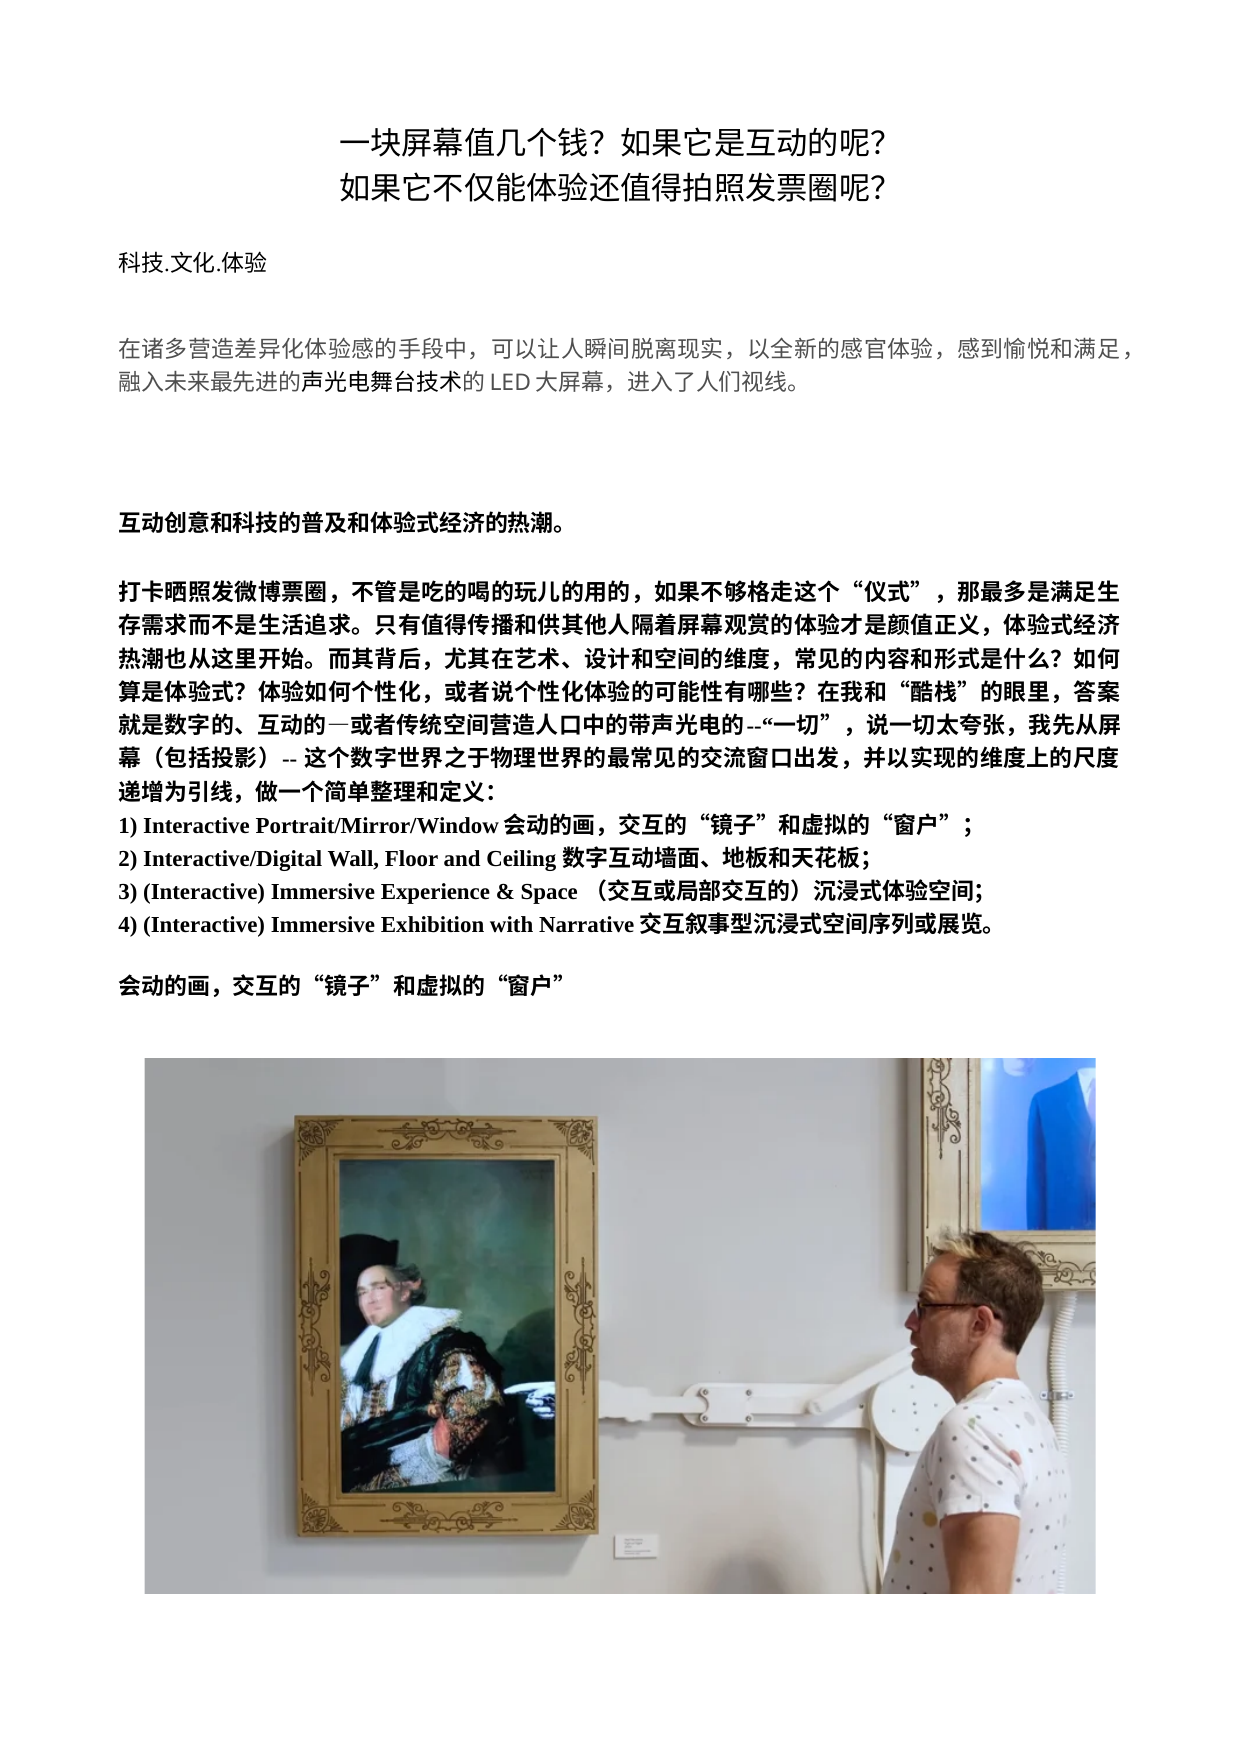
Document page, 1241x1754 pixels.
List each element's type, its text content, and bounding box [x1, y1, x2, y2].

text 互动创意和科技的普及和体验式经济的热潮。 [118, 505, 1122, 538]
text 一块屏幕值几个钱？如果它是互动的呢？ [118, 118, 1122, 163]
text 2) Interactive/Digital Wall, Floor and Ceiling 数字互动墙面、地板和天花板； [118, 840, 1122, 873]
text 1) Interactive Portrait/Mirror/Window会动的画，交互的“镜子”和虚拟的“窗户”； [118, 807, 1122, 840]
text 科技.文化.体验 [118, 244, 1122, 278]
text 在诸多营造差异化体验感的手段中，可以让人瞬间脱离现实，以全新的感官体验，感到愉悦和满足，融入未来最先进的声光电舞台技术的LED大屏幕，进入了人们视线。 [118, 330, 1122, 397]
text 如果它不仅能体验还值得拍照发票圈呢？ [118, 163, 1122, 208]
picture [144, 1058, 1096, 1594]
text 4) (Interactive) Immersive Exhibition with Narrative交互叙事型沉浸式空间序列或展览。 [118, 906, 1122, 939]
text 会动的画，交互的“镜子”和虚拟的“窗户” [118, 968, 1122, 1001]
text 3) (Interactive) Immersive Experience & Space （交互或局部交互的）沉浸式体验空间； [118, 873, 1122, 906]
text 打卡晒照发微博票圈，不管是吃的喝的玩儿的用的，如果不够格走这个“仪式”，那最多是满足生存需求而不是生活追求。只有值得传播和供其他人隔着屏幕观赏的体验才是颜值正义，体验式经济热潮也从这里开始。而其背后，尤其在艺术、设计和空间的维度，常见的内容和形式是什么？如何算是体验式？体验如何个性化，或者说个性化体验的可能性有哪些？在我和“酷栈”的眼里，答案就是数字的、互动的—或者传统空间营造人口中的带声光电的--“一切”，说一切太夸张，我先从屏幕（包括投影）-- 这个数字世界之于物理世界的最常见的交流窗口出发，并以实现的维度上的尺度递增为引线，做一个简单整理和定义： [118, 574, 1122, 807]
